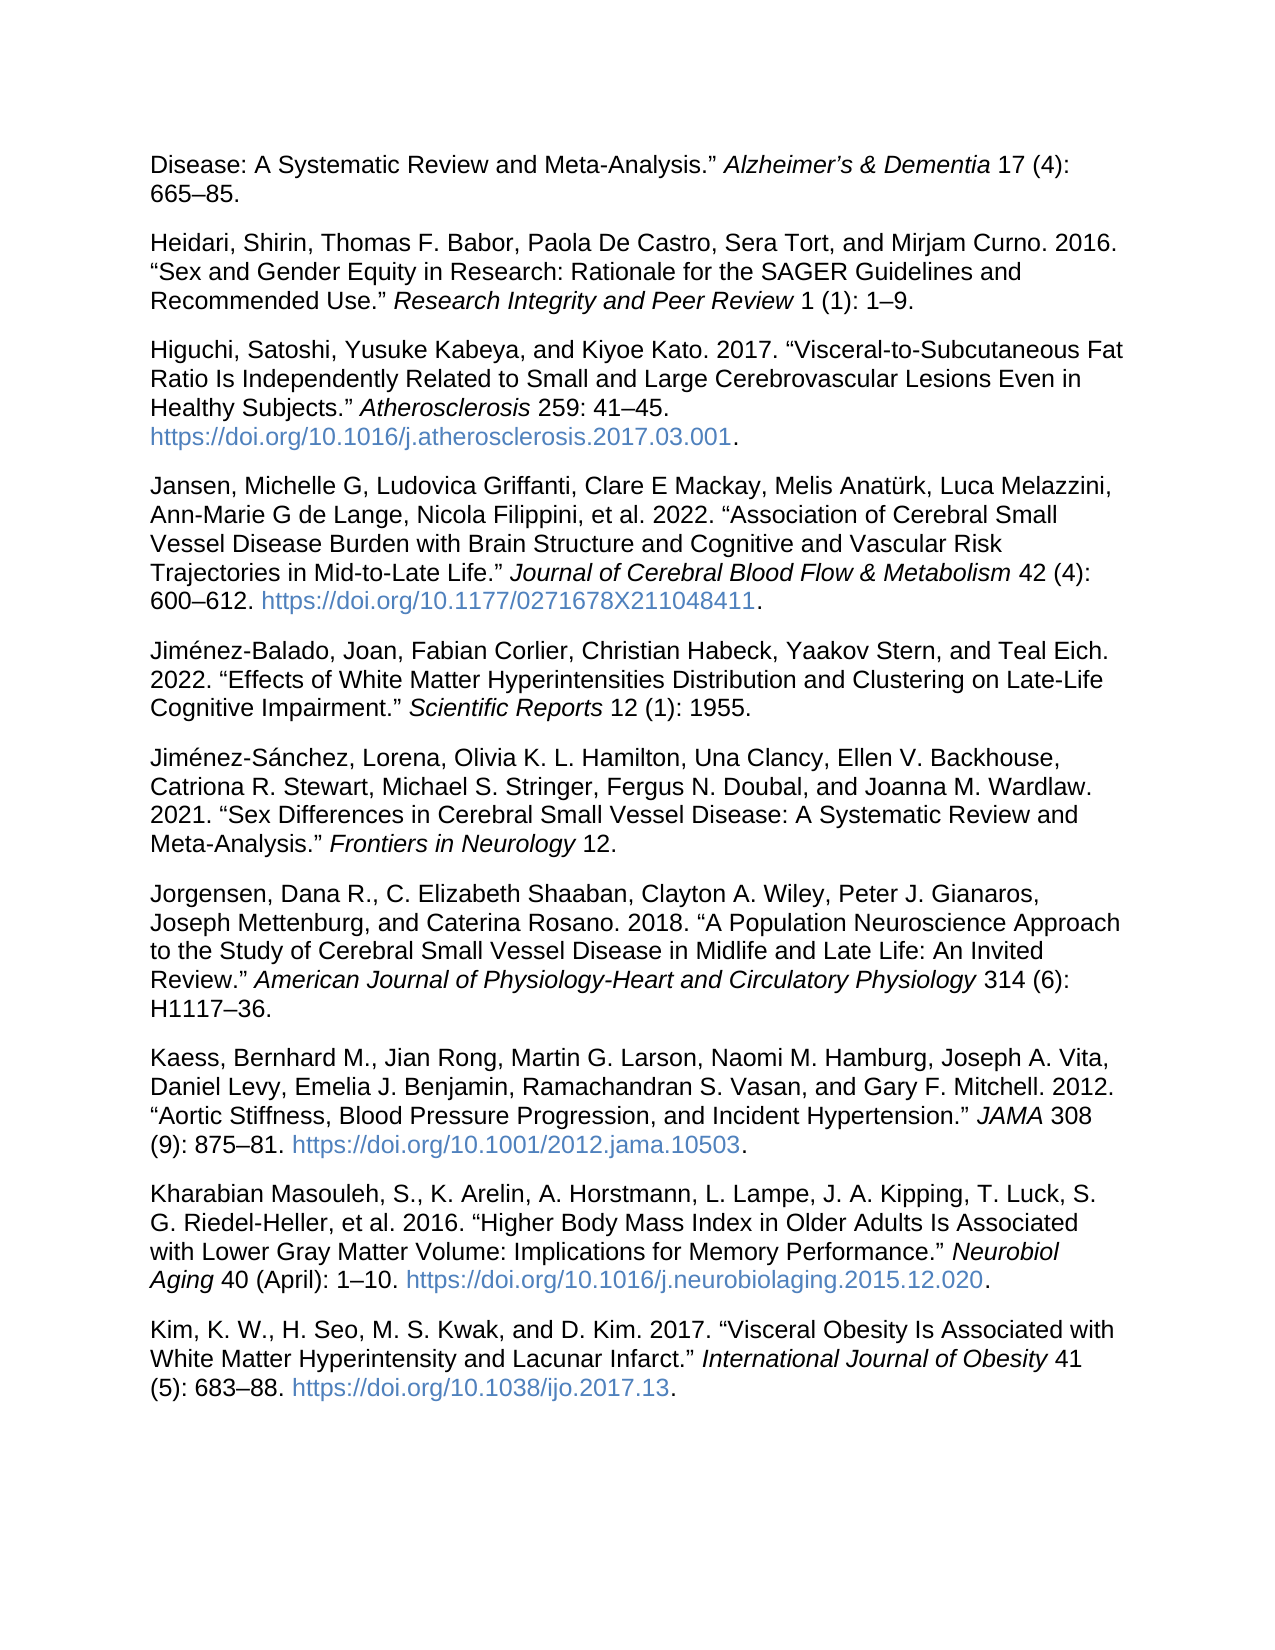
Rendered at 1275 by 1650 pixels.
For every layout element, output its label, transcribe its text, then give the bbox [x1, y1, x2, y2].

text Kharabian Masouleh, S., K. Arelin, A. Horstmann, L. Lampe, J. A. Kipping, T. Luck, S. G. Riedel-Heller, et al. 2016. “Higher Body Mass Index in Older Adults Is Associated with Lower Gray Matter Volume: Implications for Memory Performance.” Neurobiol Aging 40 (April): 1–10. https://doi.org/10.1016/j.neurobiolaging.2015.12.020. [150, 1179, 1125, 1294]
text Jansen, Michelle G, Ludovica Griffanti, Clare E Mackay, Melis Anatürk, Luca Melazzini, Ann-Marie G de Lange, Nicola Filippini, et al. 2022. “Association of Cerebral Small Vessel Disease Burden with Brain Structure and Cognitive and Vascular Risk Trajectories in Mid-to-Late Life.” Journal of Cerebral Blood Flow & Metabolism 42 (4): 600–612. https://doi.org/10.1177/0271678X211048411. [150, 471, 1125, 615]
text Jorgensen, Dana R., C. Elizabeth Shaaban, Clayton A. Wiley, Peter J. Gianaros, Joseph Mettenburg, and Caterina Rosano. 2018. “A Population Neuroscience Approach to the Study of Cerebral Small Vessel Disease in Midlife and Late Life: An Invited Review.” American Journal of Physiology-Heart and Circulatory Physiology 314 (6): H1117–36. [150, 879, 1125, 1022]
text Jiménez-Balado, Joan, Fabian Corlier, Christian Habeck, Yaakov Stern, and Teal Eich. 2022. “Effects of White Matter Hyperintensities Distribution and Clustering on Late-Life Cognitive Impairment.” Scientific Reports 12 (1): 1955. [150, 636, 1125, 722]
text Kaess, Bernhard M., Jian Rong, Martin G. Larson, Naomi M. Hamburg, Joseph A. Vita, Daniel Levy, Emelia J. Benjamin, Ramachandran S. Vasan, and Gary F. Mitchell. 2012. “Aortic Stiffness, Blood Pressure Progression, and Incident Hypertension.” JAMA 308 (9): 875–81. https://doi.org/10.1001/2012.jama.10503. [150, 1043, 1125, 1158]
text Jiménez-Sánchez, Lorena, Olivia K. L. Hamilton, Una Clancy, Ellen V. Backhouse, Catriona R. Stewart, Michael S. Stringer, Fergus N. Doubal, and Joanna M. Wardlaw. 2021. “Sex Differences in Cerebral Small Vessel Disease: A Systematic Review and Meta-Analysis.” Frontiers in Neurology 12. [150, 743, 1125, 858]
text Heidari, Shirin, Thomas F. Babor, Paola De Castro, Sera Tort, and Mirjam Curno. 2016. “Sex and Gender Equity in Research: Rationale for the SAGER Guidelines and Recommended Use.” Research Integrity and Peer Review 1 (1): 1–9. [150, 228, 1125, 314]
text Disease: A Systematic Review and Meta-Analysis.” Alzheimer’s & Dementia 17 (4): 665–85. [150, 150, 1125, 207]
text Higuchi, Satoshi, Yusuke Kabeya, and Kiyoe Kato. 2017. “Visceral-to-Subcutaneous Fat Ratio Is Independently Related to Small and Large Cerebrovascular Lesions Even in Healthy Subjects.” Atherosclerosis 259: 41–45. https://doi.org/10.1016/j.atherosclerosis.2017.03.001. [150, 335, 1125, 450]
text Kim, K. W., H. Seo, M. S. Kwak, and D. Kim. 2017. “Visceral Obesity Is Associated with White Matter Hyperintensity and Lacunar Infarct.” International Journal of Obesity 41 (5): 683–88. https://doi.org/10.1038/ijo.2017.13. [150, 1315, 1125, 1401]
